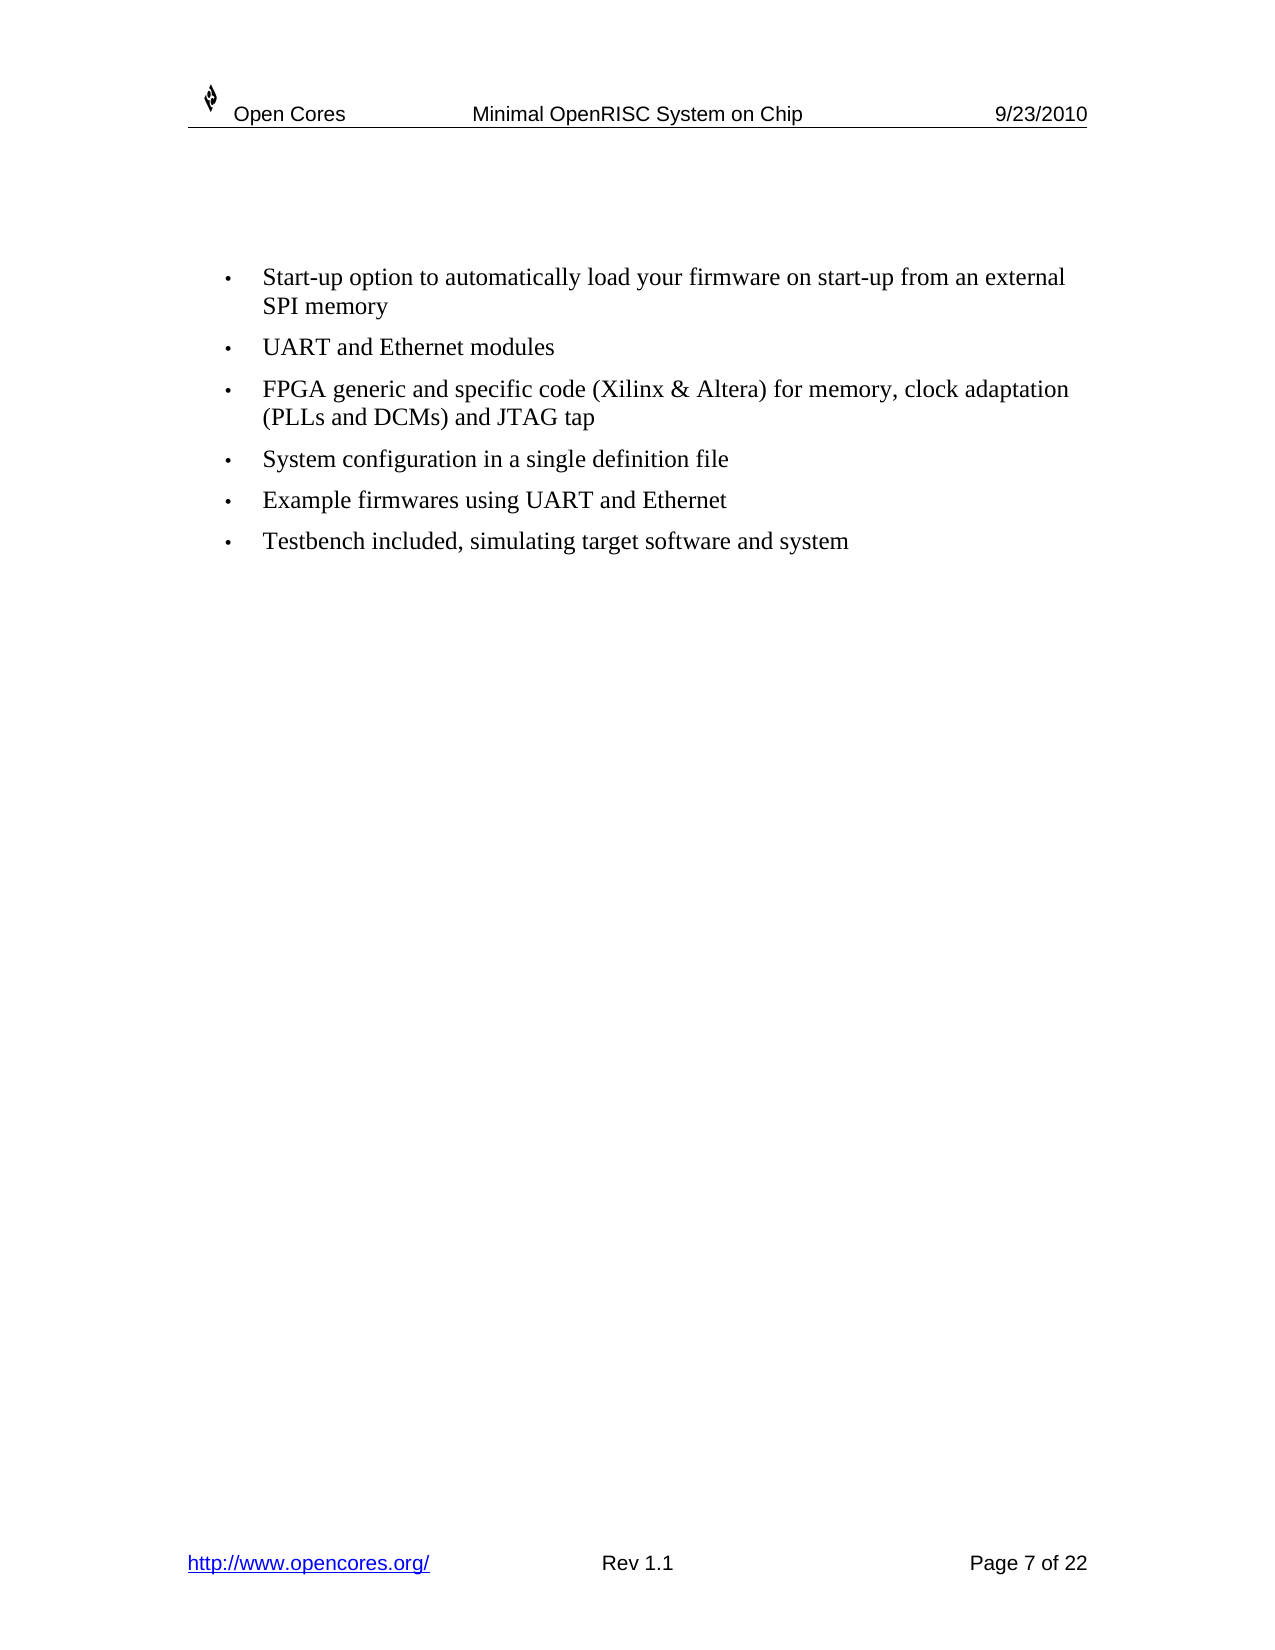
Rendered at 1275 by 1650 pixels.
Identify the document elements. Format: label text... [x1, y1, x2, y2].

list Example firmwares using UART and Ethernet [225, 485, 1087, 514]
list UART and Ethernet modules [225, 332, 1087, 361]
list Start-up option to automatically load your firmware on start-up from an external SPI memory [225, 262, 1087, 320]
list System configuration in a single definition file [225, 444, 1087, 472]
list Testbench included, simulating target software and system [225, 526, 1087, 555]
list FPGA generic and specific code (Xilinx & Altera) for memory, clock adaptation (PLLs and DCMs) and JTAG tap [225, 374, 1087, 431]
